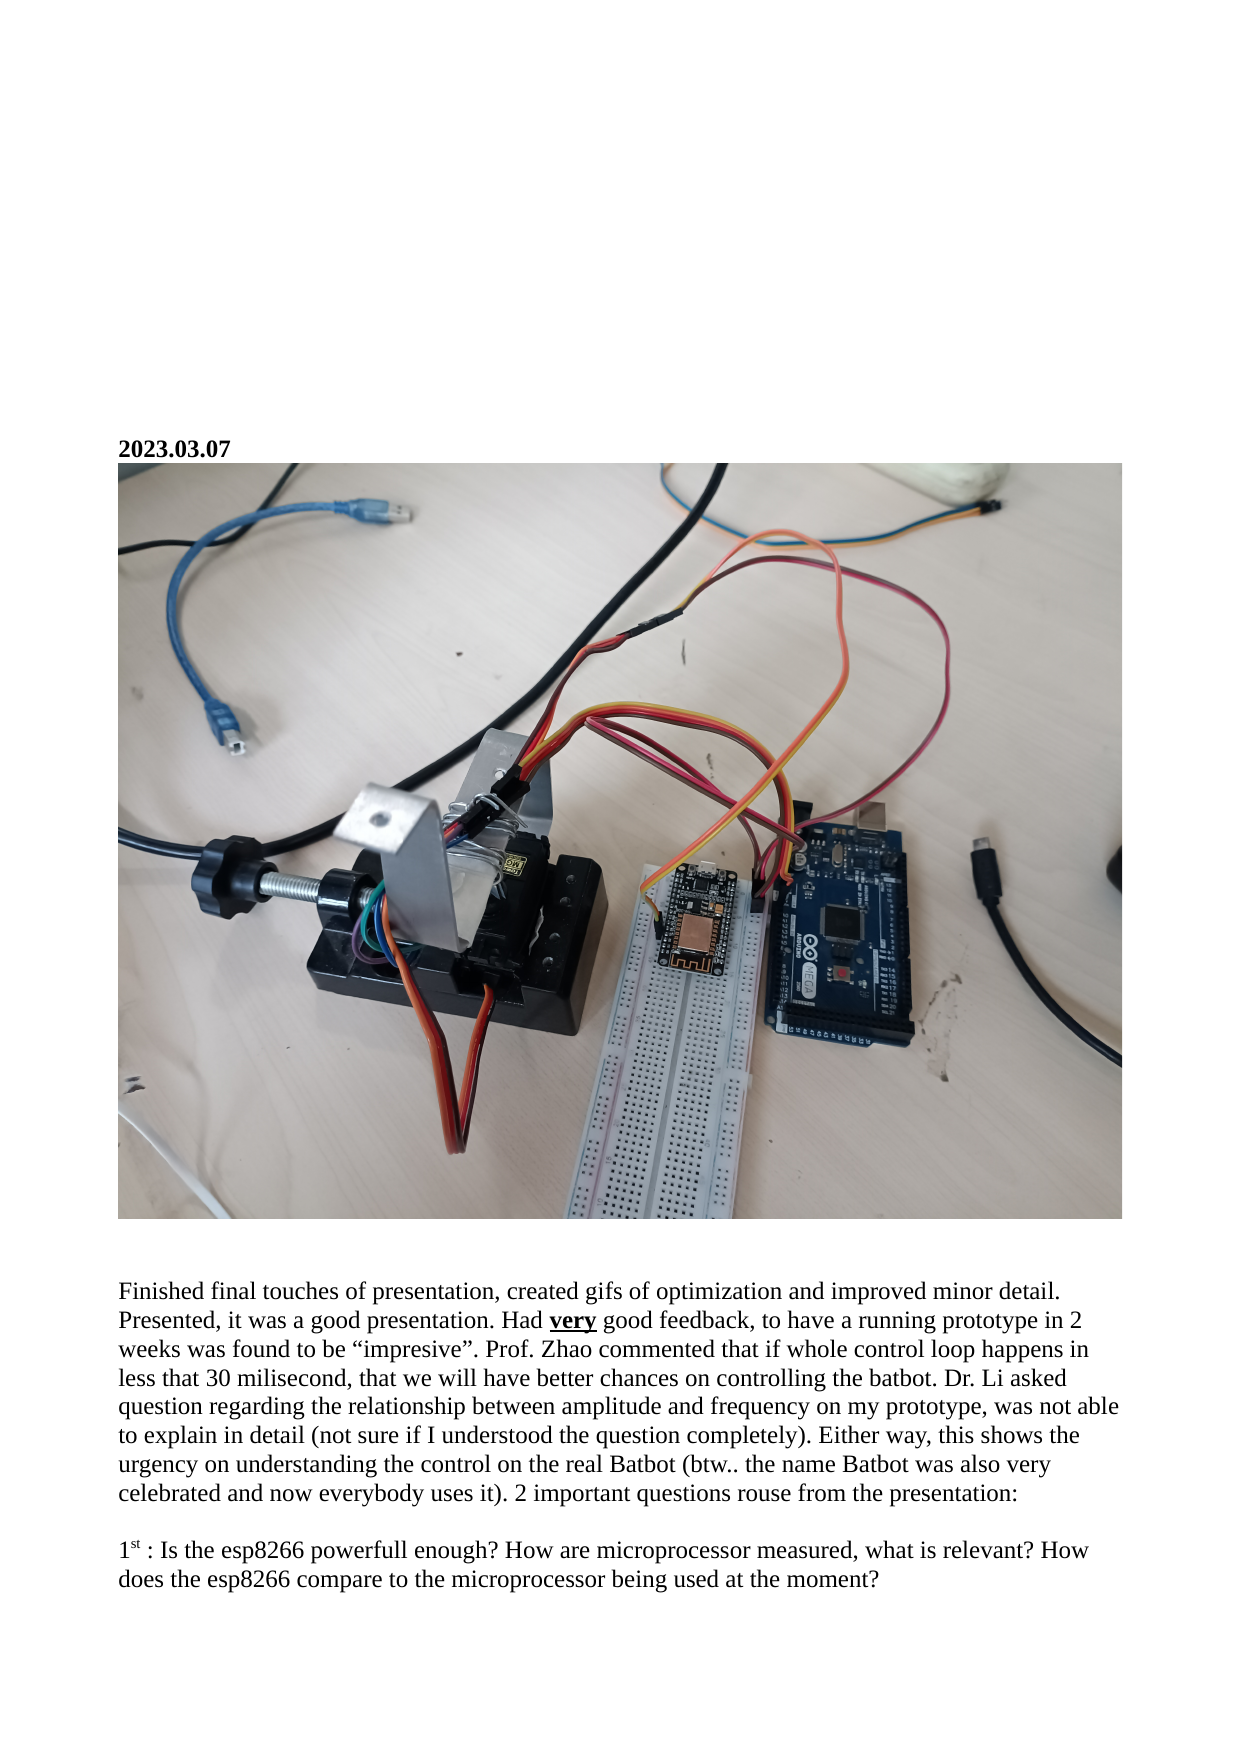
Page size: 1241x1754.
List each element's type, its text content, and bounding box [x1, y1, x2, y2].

text Finished final touches of presentation, created gifs of optimization and improved minor detail. Presented, it was a good presentation. Had very good feedback, to have a running prototype in 2 weeks was found to be “impresive”. Prof. Zhao commented that if whole control loop happens in less that 30 milisecond, that we will have better chances on controlling the batbot. Dr. Li asked question regarding the relationship between amplitude and frequency on my prototype, was not able to explain in detail (not sure if I understood the question completely). Either way, this shows the urgency on understanding the control on the real Batbot (btw.. the name Batbot was also very celebrated and now everybody uses it). 2 important questions rouse from the presentation: [118, 1276, 1122, 1506]
picture [118, 463, 1123, 1219]
text 2023.03.07 [118, 434, 1122, 463]
text 1st : Is the esp8266 powerfull enough? How are microprocessor measured, what is relevant? How does the esp8266 compare to the microprocessor being used at the moment? [118, 1535, 1122, 1593]
